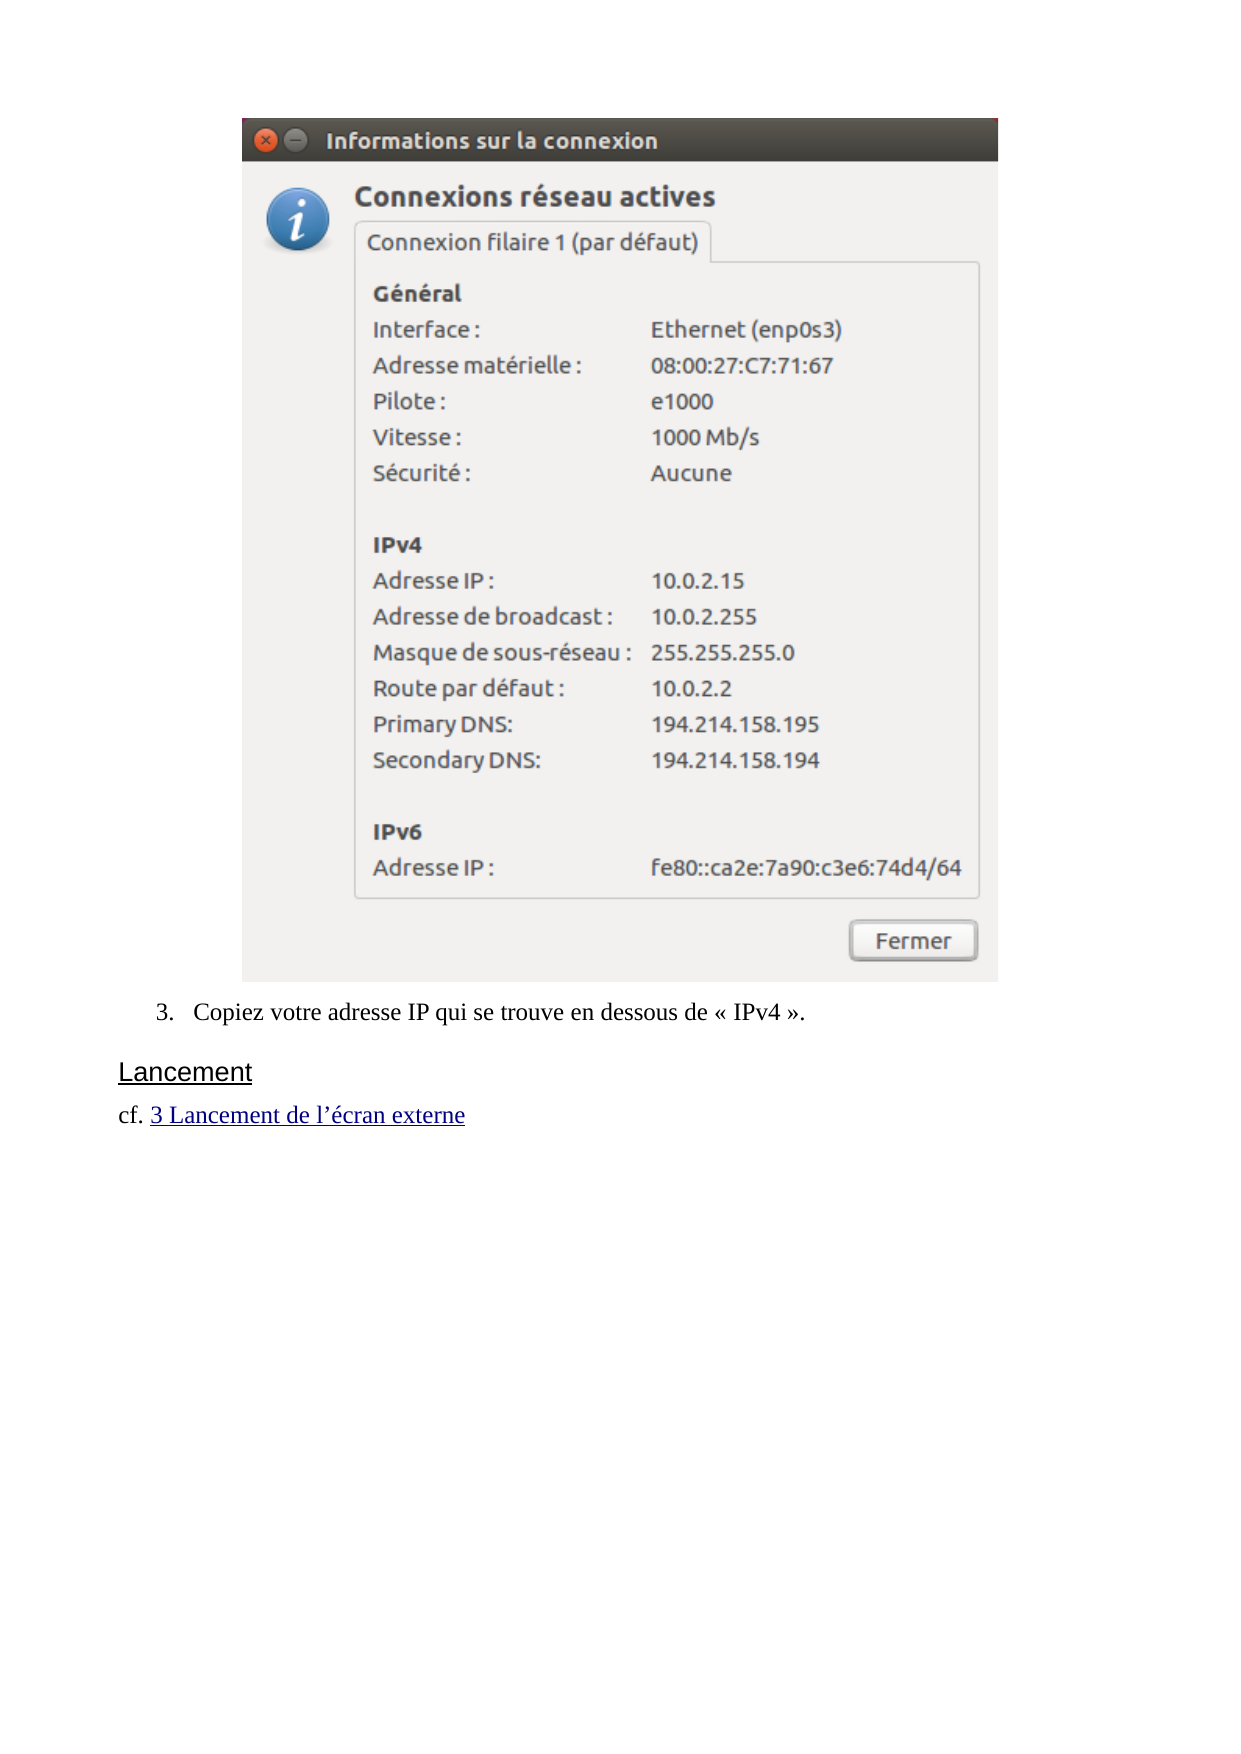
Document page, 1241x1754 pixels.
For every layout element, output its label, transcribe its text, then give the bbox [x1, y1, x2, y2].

list Copiez votre adresse IP qui se trouve en dessous de « IPv4 ». [156, 997, 1122, 1025]
text cf. 3 Lancement de l’écran externe [118, 1100, 1122, 1128]
subtitle Lancement [118, 1056, 1122, 1087]
picture [242, 118, 999, 982]
